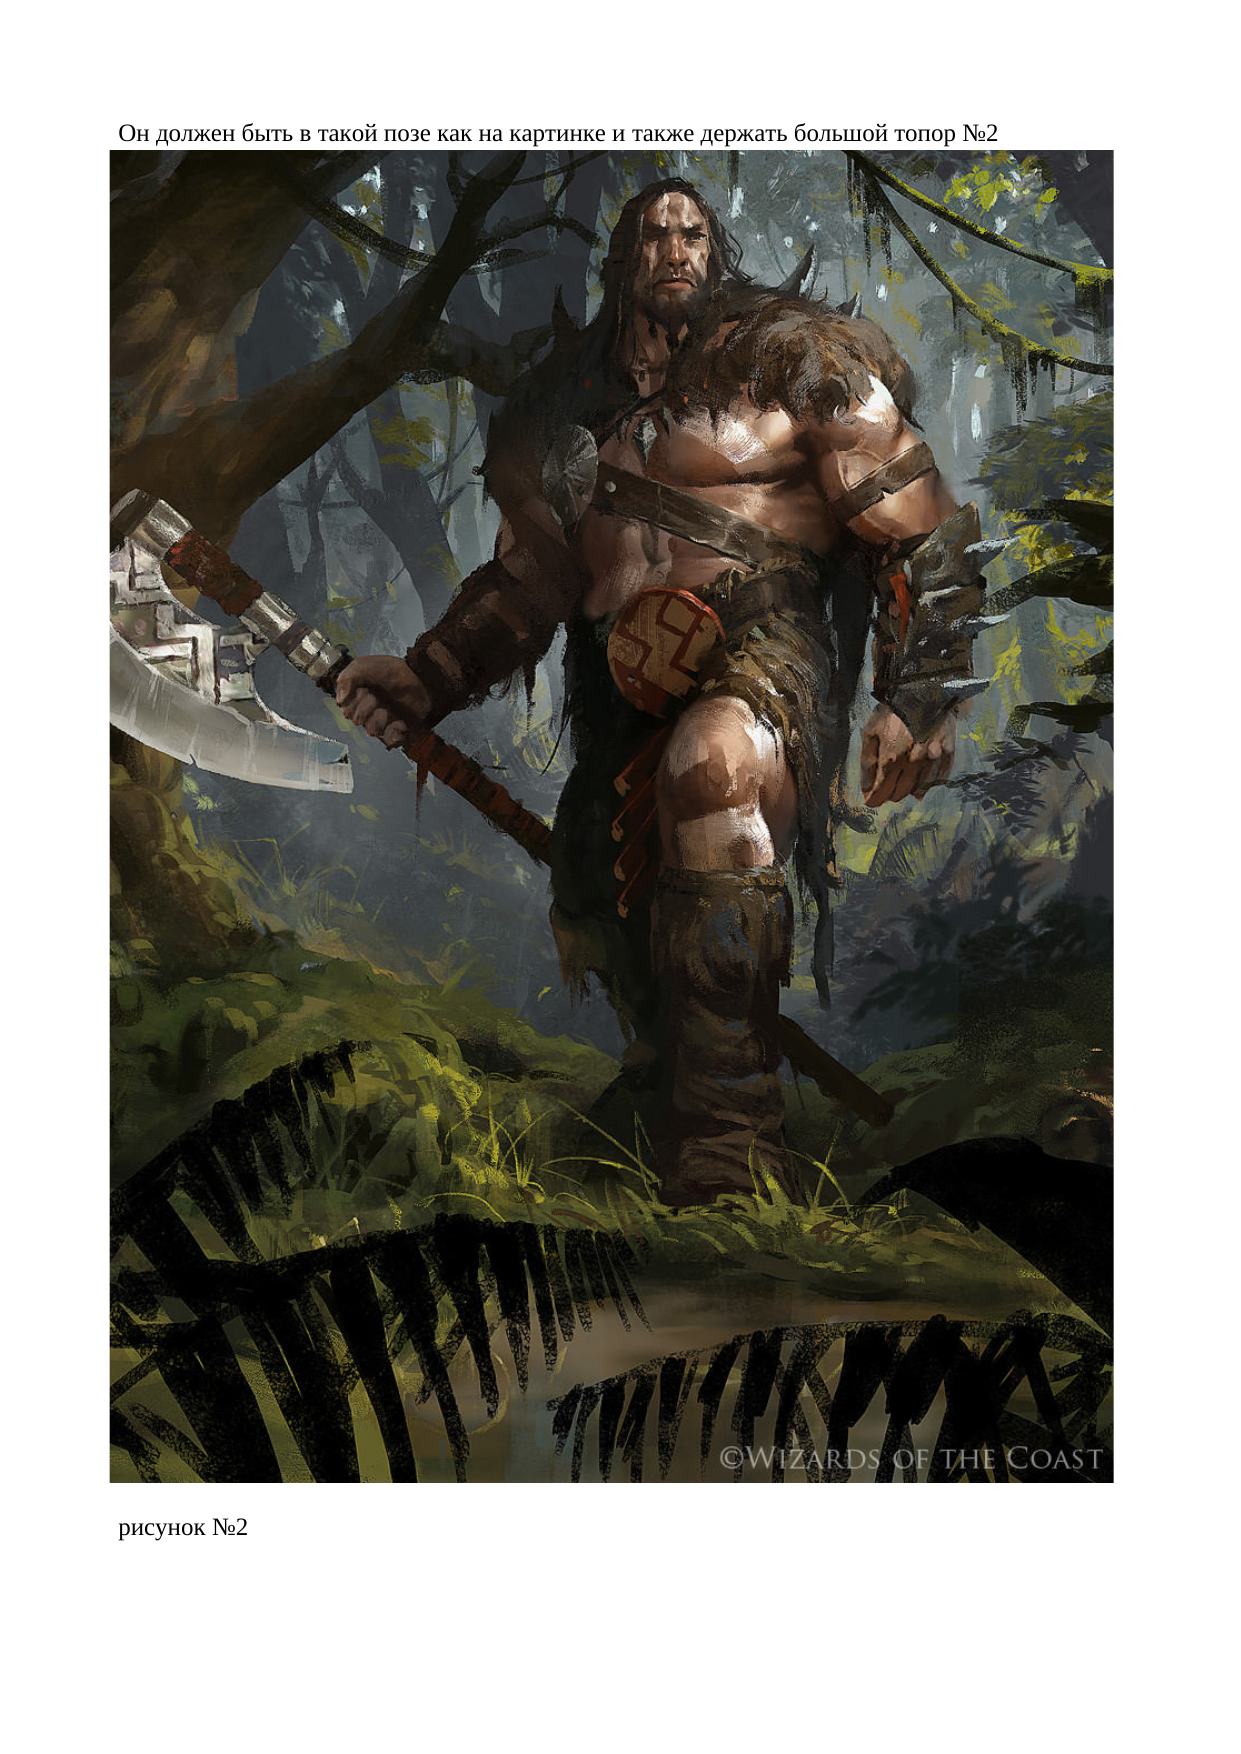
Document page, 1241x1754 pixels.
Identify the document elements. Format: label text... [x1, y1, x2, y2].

picture [109, 150, 1114, 1483]
text Он должен быть в такой позе как на картинке и также держать большой топор №2 [118, 118, 1122, 147]
text рисунок №2 [118, 1512, 1122, 1541]
